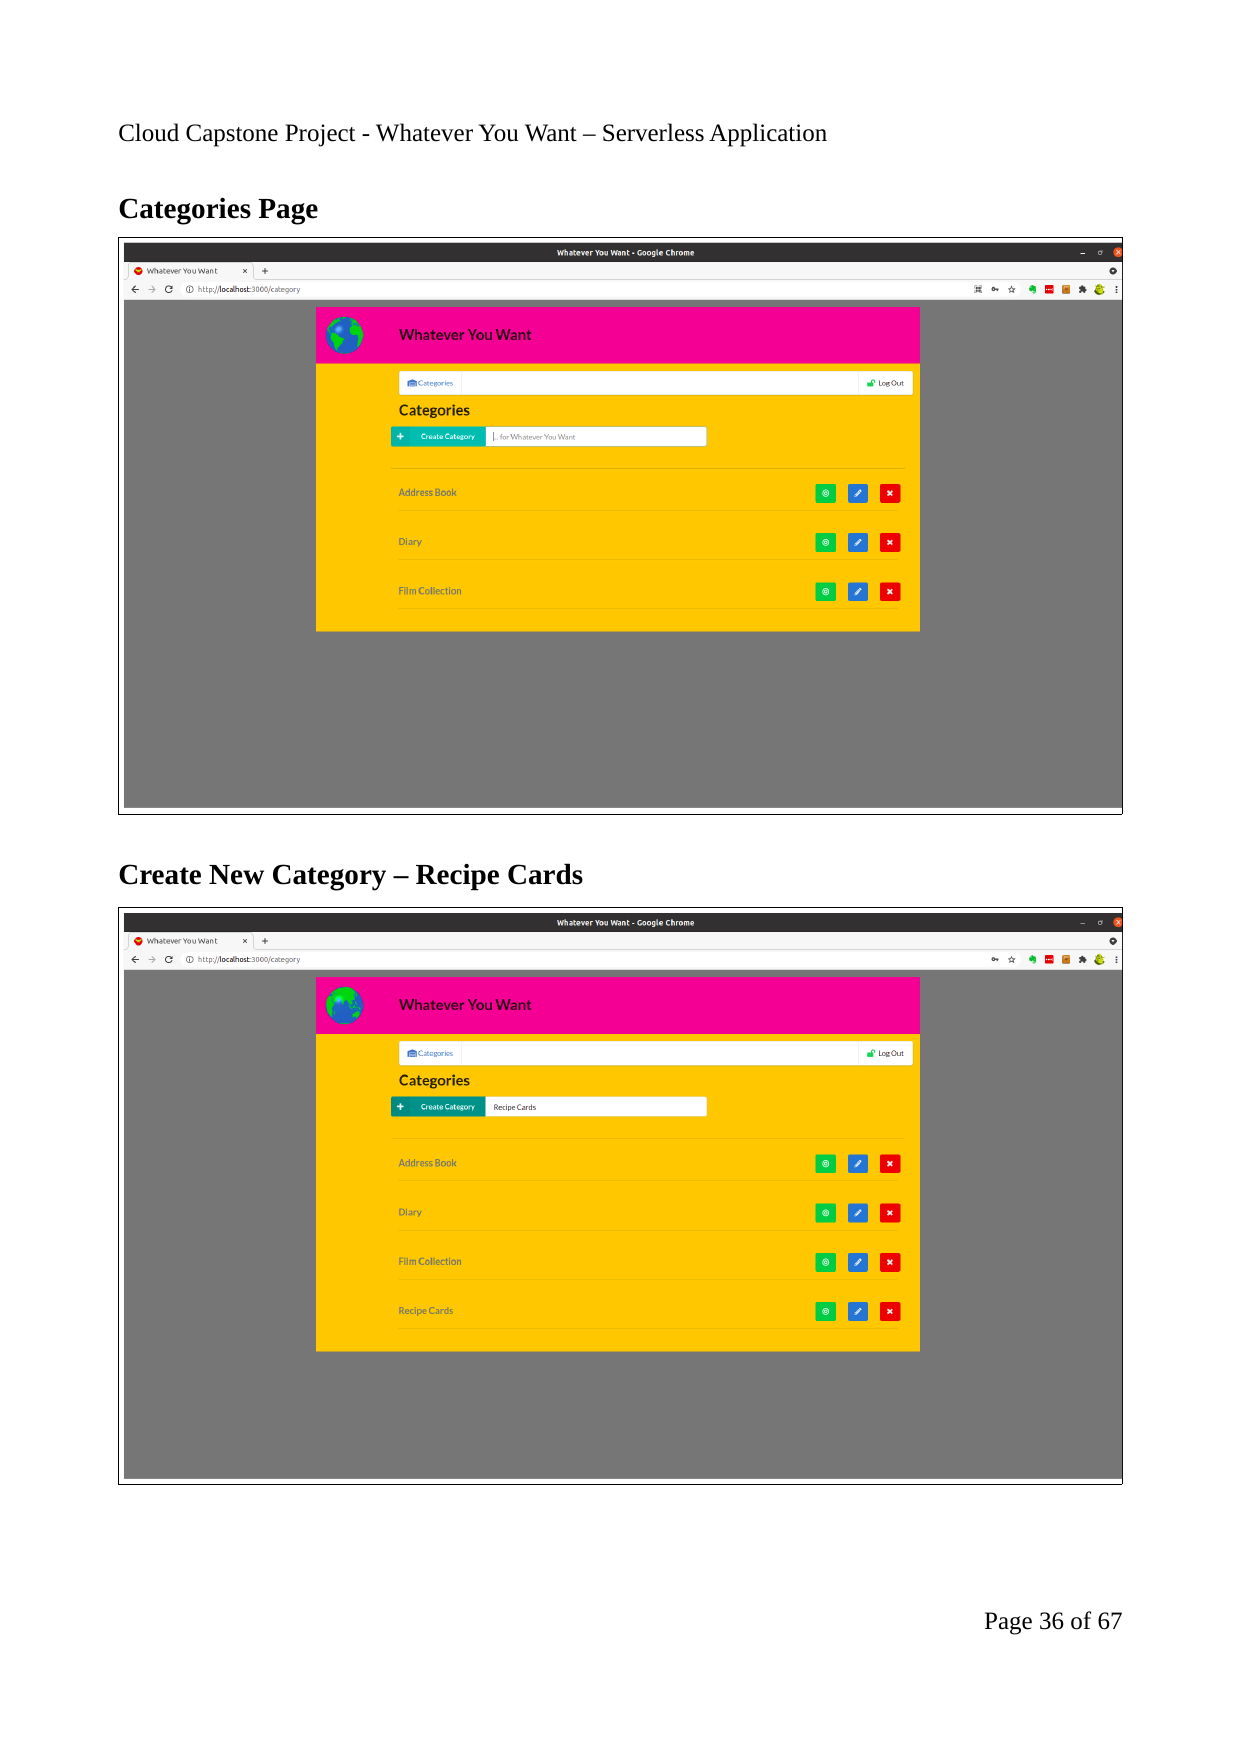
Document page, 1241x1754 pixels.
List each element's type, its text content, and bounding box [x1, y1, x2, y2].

table_header [119, 238, 1122, 814]
subtitle Create New Category – Recipe Cards [118, 857, 1122, 890]
subtitle Categories Page [118, 191, 1122, 224]
picture [123, 242, 1123, 808]
table_header [119, 908, 1122, 1484]
picture [123, 913, 1123, 1479]
